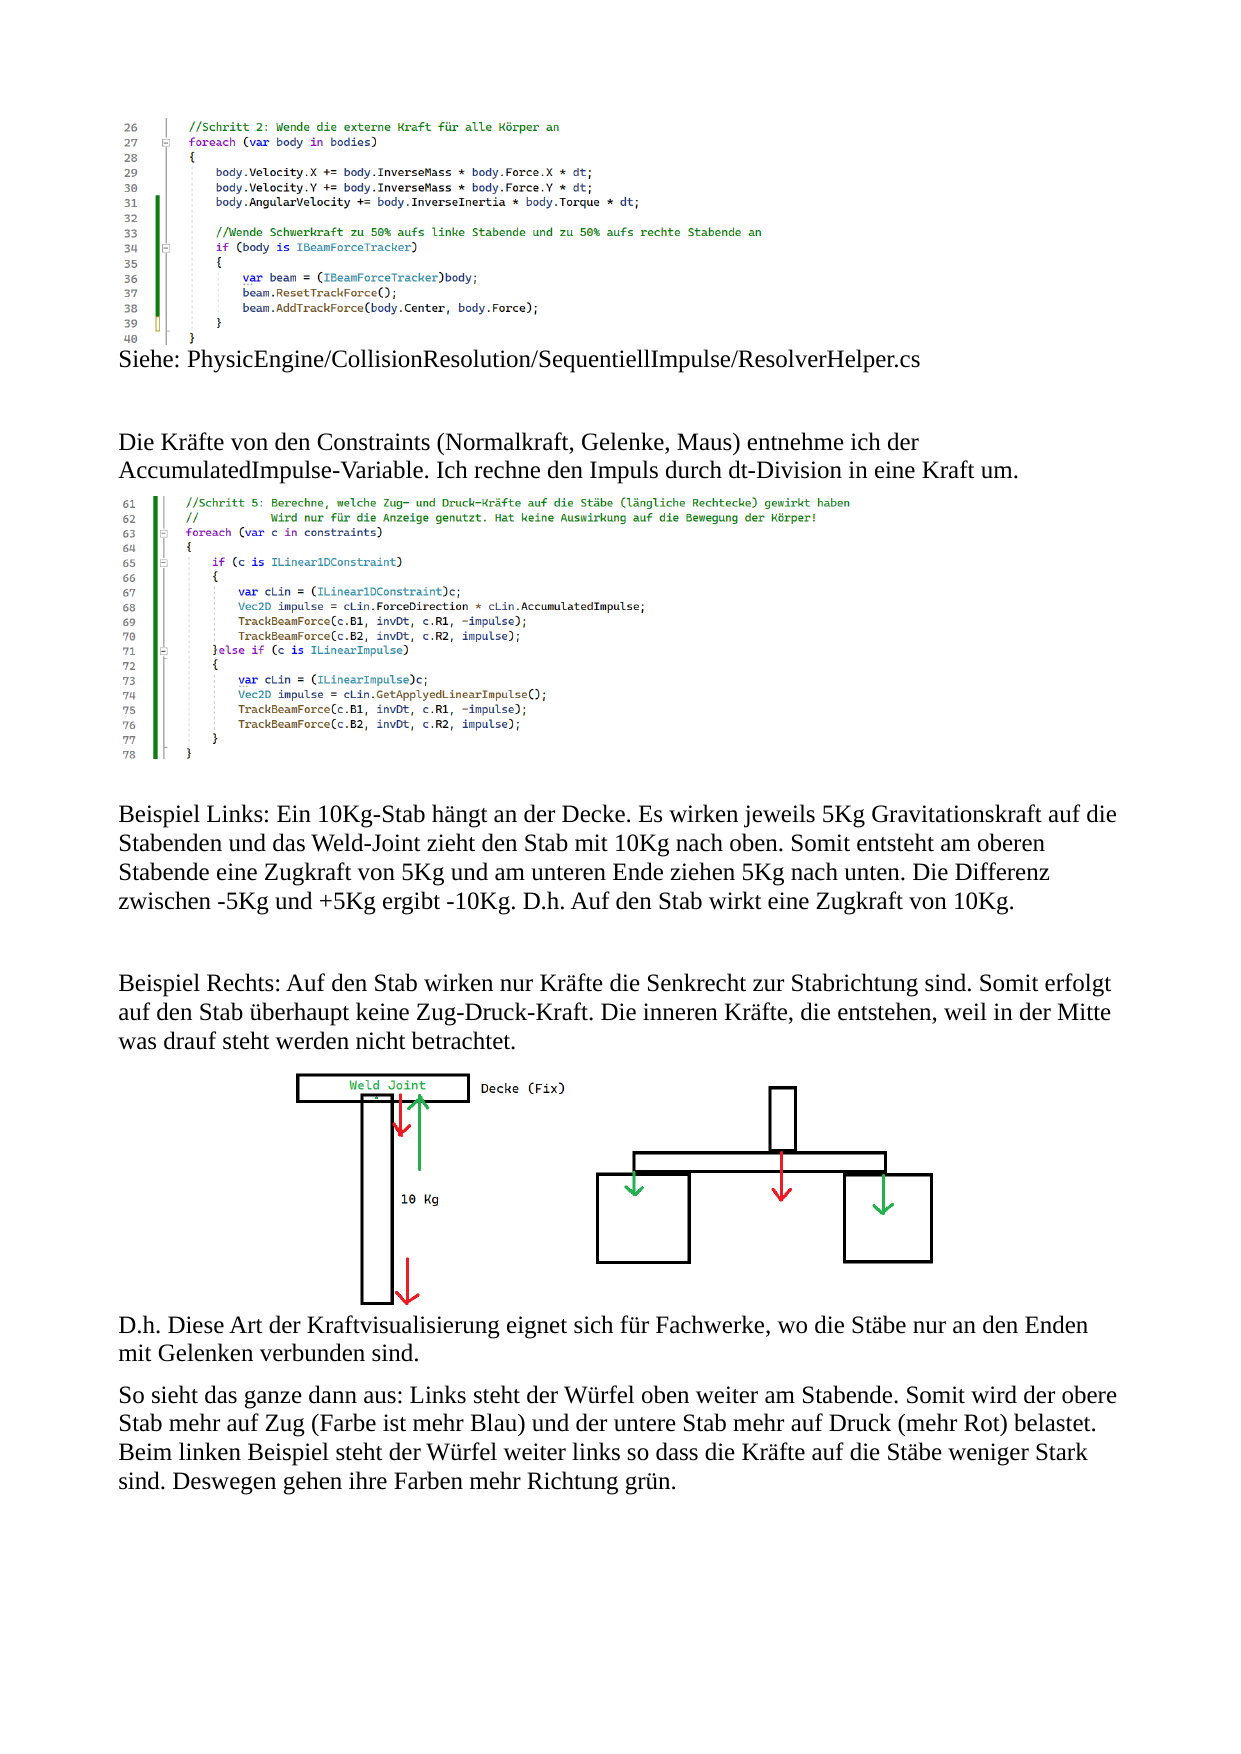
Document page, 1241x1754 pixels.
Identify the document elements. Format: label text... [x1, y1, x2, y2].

text Beispiel Rechts: Auf den Stab wirken nur Kräfte die Senkrecht zur Stabrichtung sind. Somit erfolgt auf den Stab überhaupt keine Zug-Druck-Kraft. Die inneren Kräfte, die entstehen, weil in der Mitte was drauf steht werden nicht betrachtet. [118, 968, 1122, 1054]
picture [118, 118, 773, 345]
picture [292, 1067, 949, 1310]
text Beispiel Links: Ein 10Kg-Stab hängt an der Decke. Es wirken jeweils 5Kg Gravitationskraft auf die Stabenden und das Weld-Joint zieht den Stab mit 10Kg nach oben. Somit entsteht am oberen Stabende eine Zugkraft von 5Kg und am unteren Ende ziehen 5Kg nach unten. Die Differenz zwischen -5Kg und +5Kg ergibt -10Kg. D.h. Auf den Stab wirkt eine Zugkraft von 10Kg. [118, 799, 1122, 914]
text Die Kräfte von den Constraints (Normalkraft, Gelenke, Maus) entnehme ich der AccumulatedImpulse-Variable. Ich rechne den Impuls durch dt-Division in eine Kraft um. [118, 427, 1122, 484]
text D.h. Diese Art der Kraftvisualisierung eignet sich für Fachwerke, wo die Stäbe nur an den Enden mit Gelenken verbunden sind. [118, 1067, 1122, 1367]
picture [118, 496, 878, 759]
text Siehe: PhysicEngine/CollisionResolution/SequentiellImpulse/ResolverHelper.cs [118, 118, 1122, 373]
text So sieht das ganze dann aus: Links steht der Würfel oben weiter am Stabende. Somit wird der obere Stab mehr auf Zug (Farbe ist mehr Blau) und der untere Stab mehr auf Druck (mehr Rot) belastet. Beim linken Beispiel steht der Würfel weiter links so dass die Kräfte auf die Stäbe weniger Stark sind. Deswegen gehen ihre Farben mehr Richtung grün. [118, 1380, 1122, 1495]
